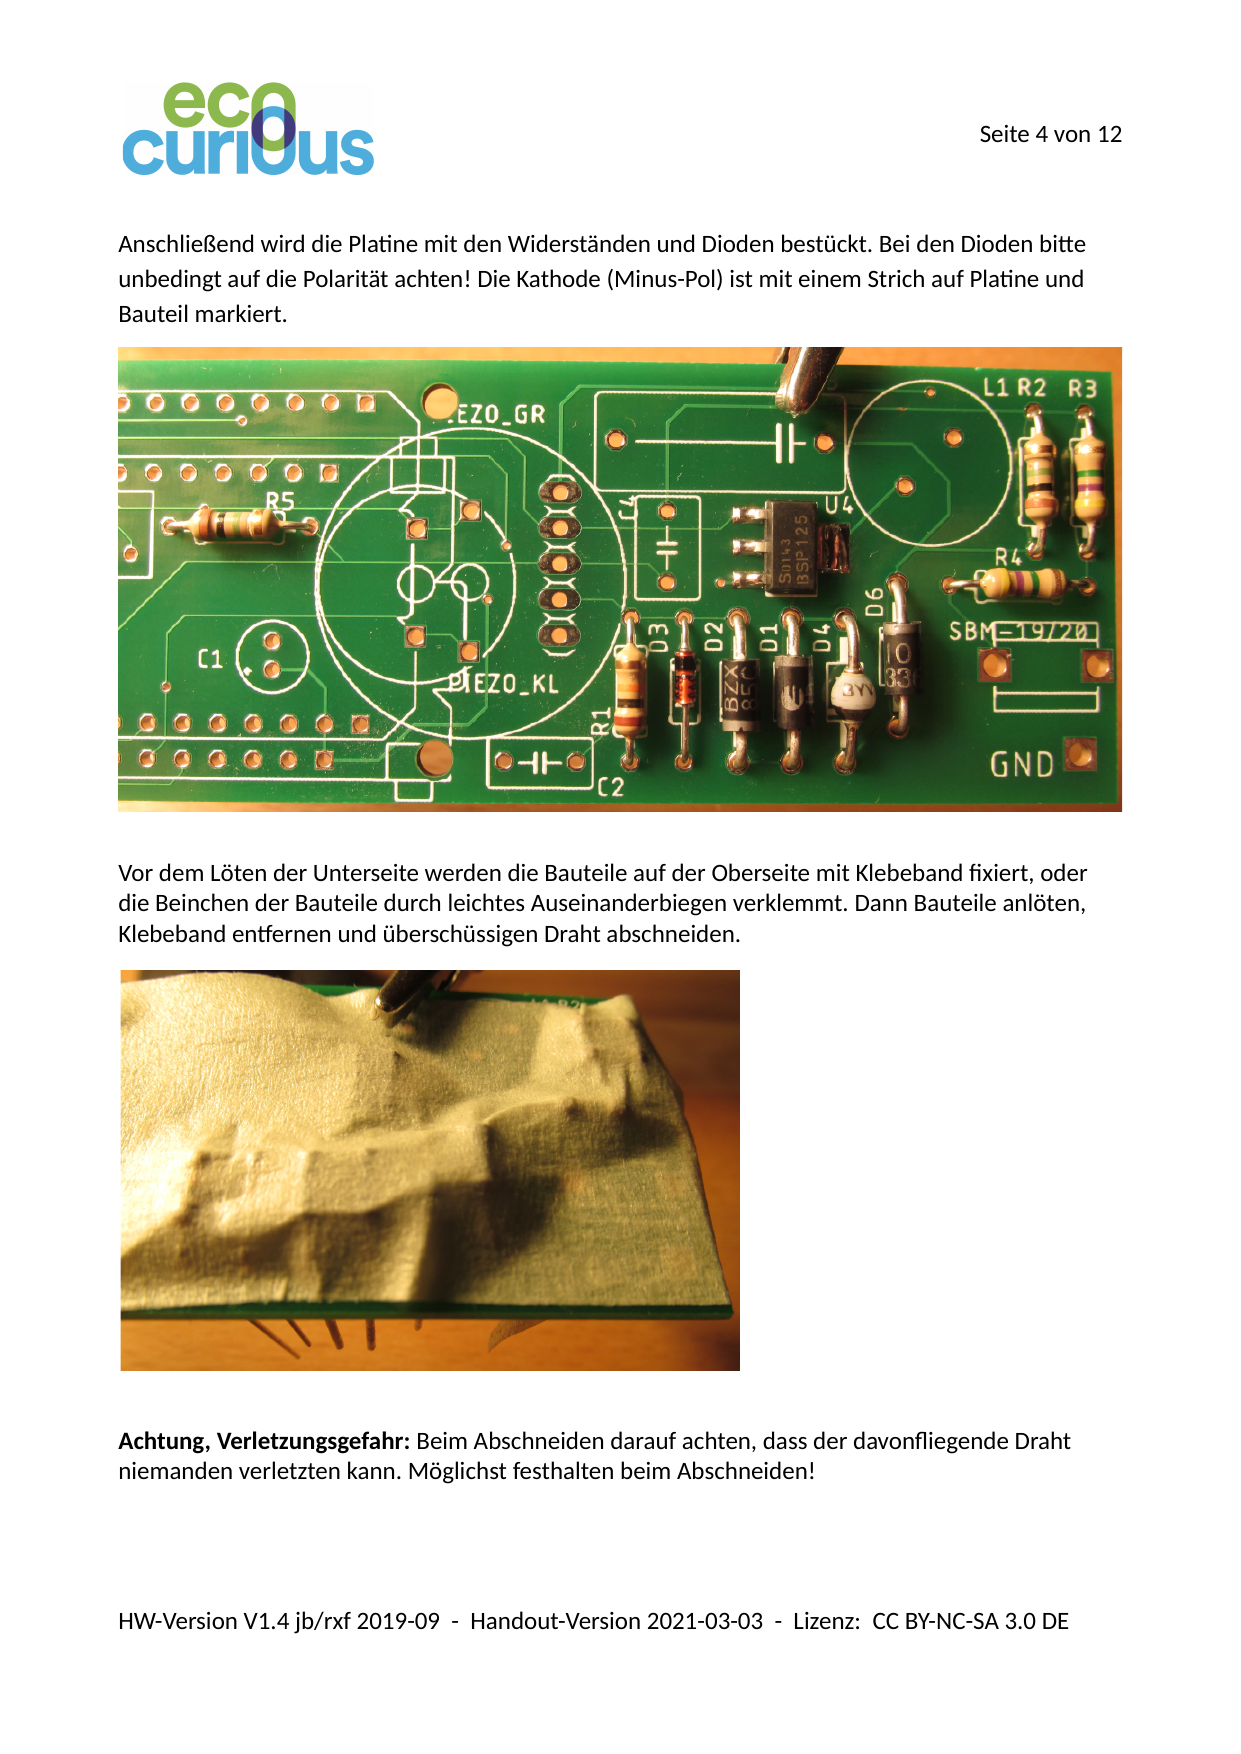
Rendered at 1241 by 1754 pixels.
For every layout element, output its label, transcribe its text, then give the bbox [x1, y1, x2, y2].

picture [122, 82, 374, 175]
text Achtung, Verletzungsgefahr: Beim Abschneiden darauf achten, dass der davonfliegende Draht niemanden verletzten kann. Möglichst festhalten beim Abschneiden! [118, 1425, 1122, 1486]
picture [118, 347, 1123, 812]
picture [120, 970, 740, 1371]
text Anschließend wird die Platine mit den Widerständen und Dioden bestückt. Bei den Dioden bitte unbedingt auf die Polarität achten! Die Kathode (Minus-Pol) ist mit einem Strich auf Platine und Bauteil markiert. [118, 228, 1122, 328]
text Vor dem Löten der Unterseite werden die Bauteile auf der Oberseite mit Klebeband fixiert, oder die Beinchen der Bauteile durch leichtes Auseinanderbiegen verklemmt. Dann Bauteile anlöten, Klebeband entfernen und überschüssigen Draht abschneiden. [118, 857, 1122, 948]
